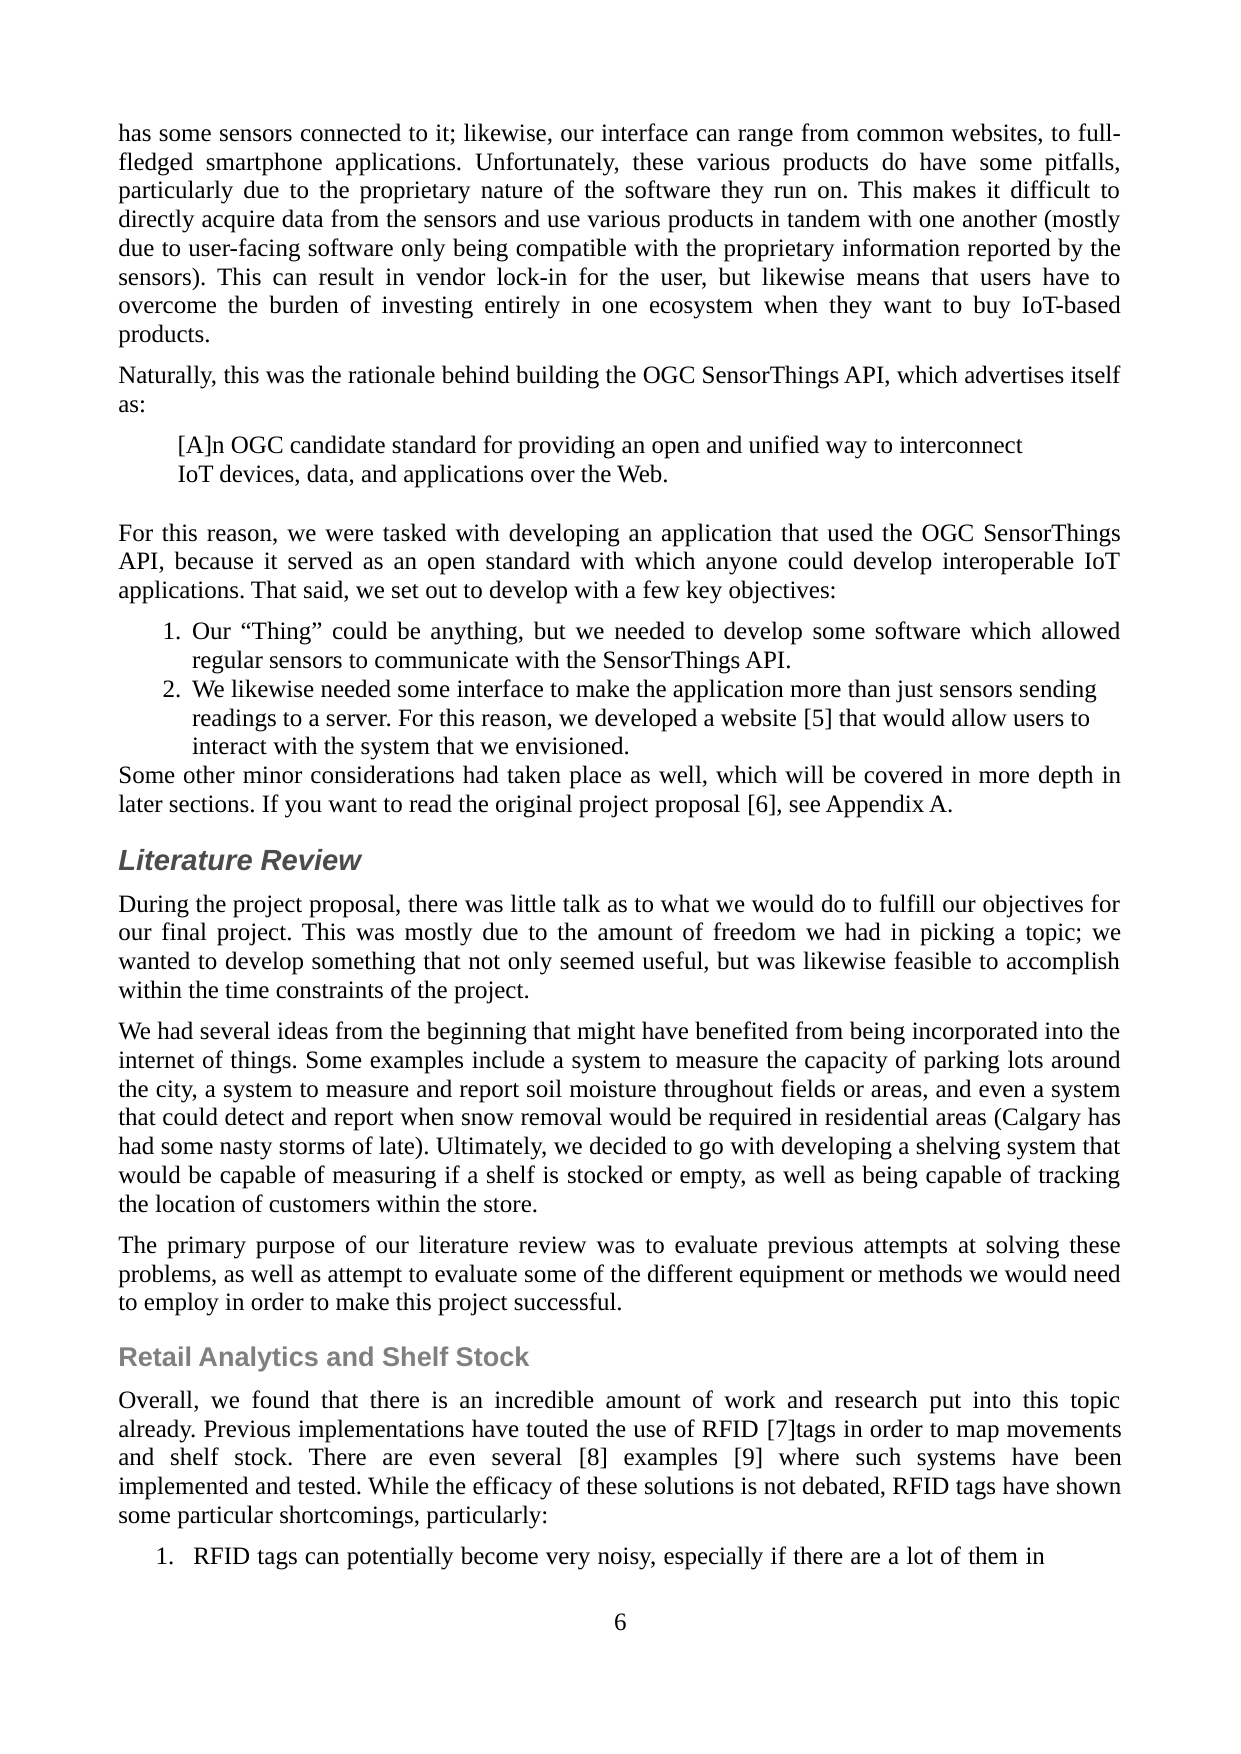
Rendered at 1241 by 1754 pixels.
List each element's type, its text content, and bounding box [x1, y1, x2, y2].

list Our “Thing” could be anything, but we needed to develop some software which allowed regular sensors to communicate with the SensorThings API. [162, 616, 1122, 674]
subtitle Literature Review [118, 843, 1122, 876]
text Naturally, this was the rationale behind building the OGC SensorThings API, which advertises itself as: [118, 361, 1122, 418]
text Some other minor considerations had taken place as well, which will be covered in more depth in later sections. If you want to read the original project proposal [6], see Appendix A. [118, 760, 1122, 818]
text The primary purpose of our literature review was to evaluate previous attempts at solving these problems, as well as attempt to evaluate some of the different equipment or methods we would need to employ in order to make this project successful. [118, 1230, 1122, 1316]
text Overall, we found that there is an incredible amount of work and research put into this topic already. Previous implementations have touted the use of RFID [7]tags in order to map movements and shelf stock. There are even several [8] examples [9] where such systems have been implemented and tested. While the efficacy of these solutions is not debated, RFID tags have shown some particular shortcomings, particularly: [118, 1385, 1122, 1529]
text We had several ideas from the beginning that might have benefited from being incorporated into the internet of things. Some examples include a system to measure the capacity of parking lots around the city, a system to measure and report soil moisture throughout fields or areas, and even a system that could detect and report when snow removal would be required in residential areas (Calgary has had some nasty storms of late). Ultimately, we decided to go with developing a shelving system that would be capable of measuring if a shelf is stocked or empty, as well as being capable of tracking the location of customers within the store. [118, 1016, 1122, 1217]
text [A]n OGC candidate standard for providing an open and unified way to interconnect IoT devices, data, and applications over the Web. [177, 431, 1063, 488]
text has some sensors connected to it; likewise, our interface can range from common websites, to full-fledged smartphone applications. Unfortunately, these various products do have some pitfalls, particularly due to the proprietary nature of the software they run on. This makes it difficult to directly acquire data from the sensors and use various products in tandem with one another (mostly due to user-facing software only being compatible with the proprietary information reported by the sensors). This can result in vendor lock-in for the user, but likewise means that users have to overcome the burden of investing entirely in one ecosystem when they want to buy IoT-based products. [118, 118, 1122, 348]
text For this reason, we were tasked with developing an application that used the OGC SensorThings API, because it served as an open standard with which anyone could develop interoperable IoT applications. That said, we set out to develop with a few key objectives: [118, 518, 1122, 604]
list RFID tags can potentially become very noisy, especially if there are a lot of them in [155, 1541, 1047, 1570]
subtitle Retail Analytics and Shelf Stock [118, 1341, 1122, 1372]
list We likewise needed some interface to make the application more than just sensors sending readings to a server. For this reason, we developed a website [5] that would allow users to interact with the system that we envisioned. [162, 674, 1122, 760]
text During the project proposal, there was little talk as to what we would do to fulfill our objectives for our final project. This was mostly due to the amount of freedom we had in picking a topic; we wanted to develop something that not only seemed useful, but was likewise feasible to accomplish within the time constraints of the project. [118, 889, 1122, 1004]
